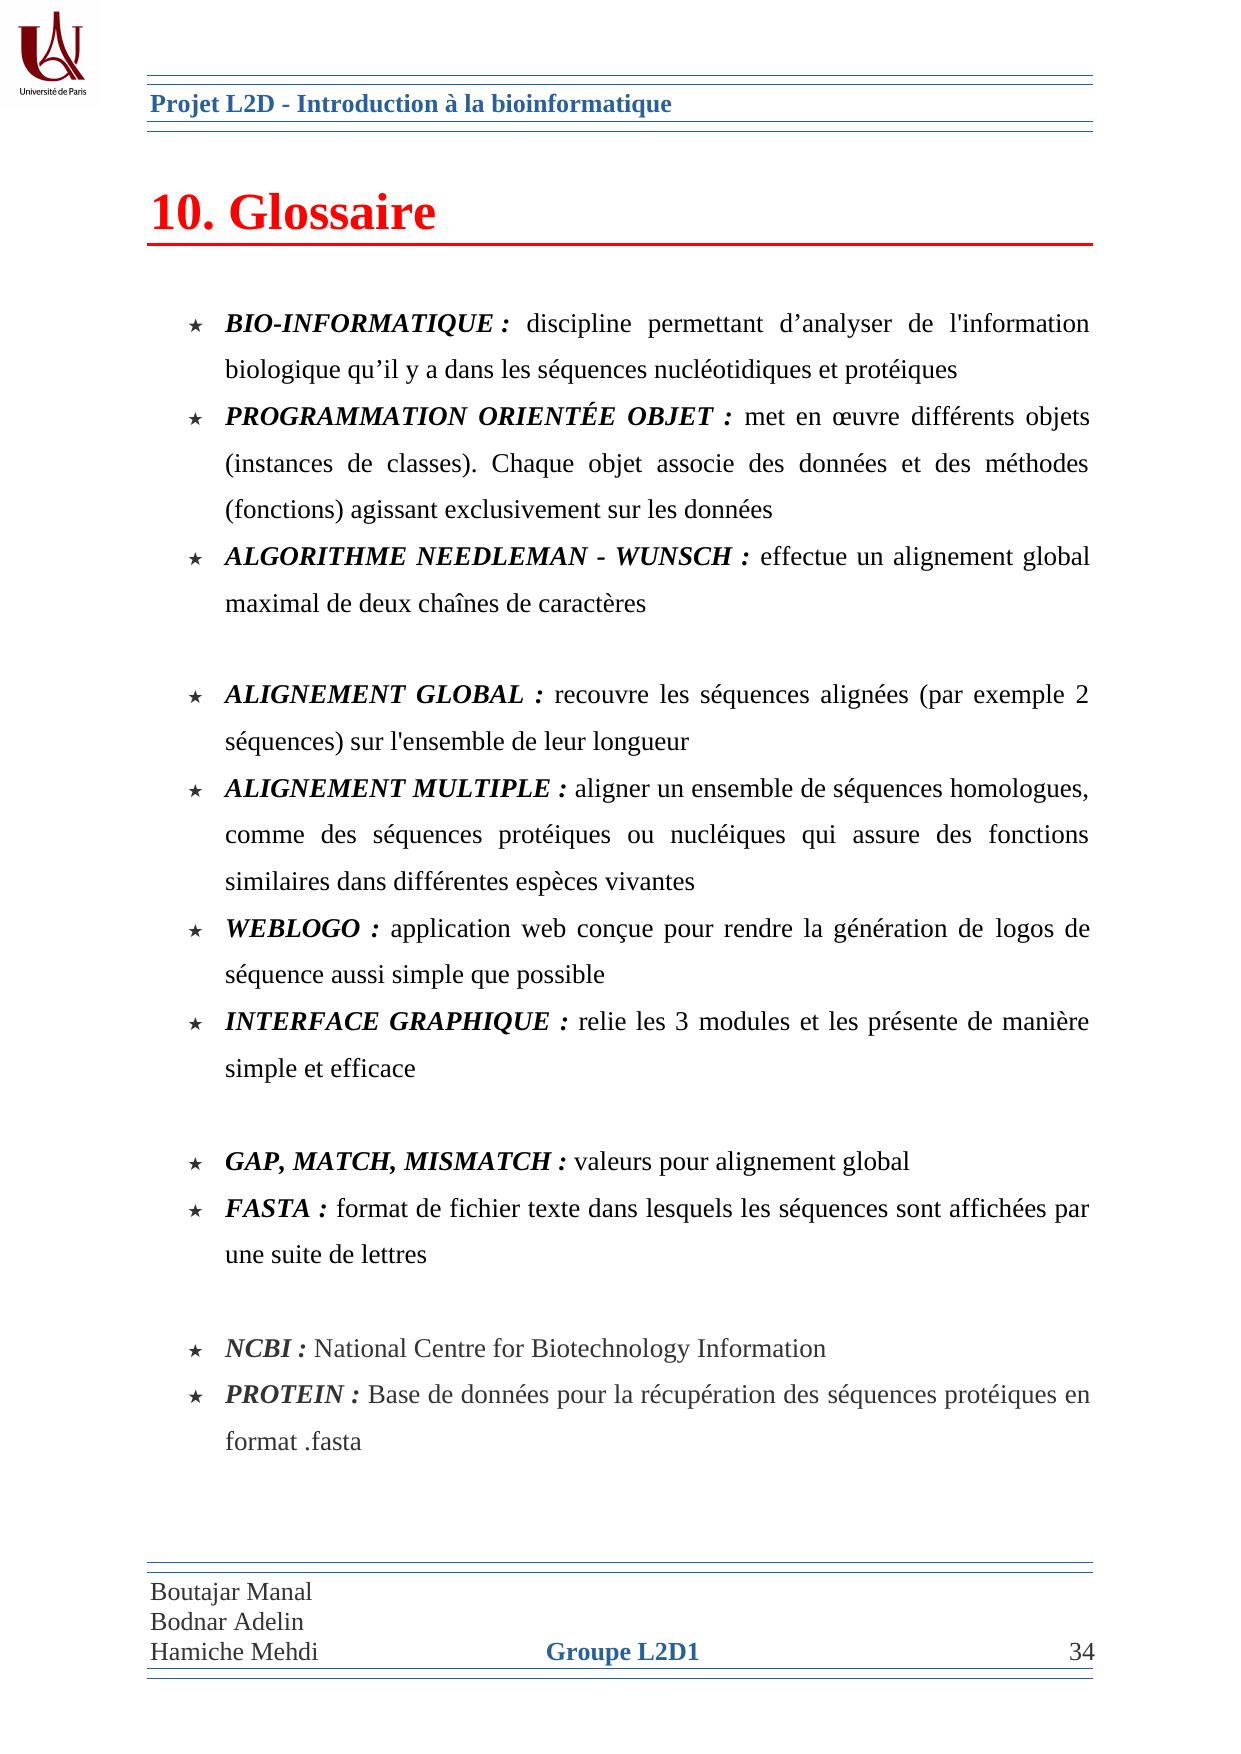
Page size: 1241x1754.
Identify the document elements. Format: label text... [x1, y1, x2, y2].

list GAP, MATCH, MISMATCH : valeurs pour alignement global [187, 1145, 1090, 1176]
list FASTA : format de fichier texte dans lesquels les séquences sont affichées par une suite de lettres [187, 1192, 1090, 1269]
list ALIGNEMENT MULTIPLE : aligner un ensemble de séquences homologues, comme des séquences protéiques ou nucléiques qui assure des fonctions similaires dans différentes espèces vivantes [187, 772, 1090, 896]
list ALIGNEMENT GLOBAL : recouvre les séquences alignées (par exemple 2 séquences) sur l'ensemble de leur longueur [187, 678, 1090, 756]
picture [0, 0, 101, 107]
list INTERFACE GRAPHIQUE : relie les 3 modules et les présente de manière simple et efficace [187, 1005, 1090, 1083]
list ALGORITHME NEEDLEMAN - WUNSCH : effectue un alignement global maximal de deux chaînes de caractères [187, 540, 1090, 618]
list PROTEIN : Base de données pour la récupération des séquences protéiques en format .fasta [187, 1378, 1090, 1456]
subtitle 10. Glossaire [147, 178, 1093, 243]
list NCBI : National Centre for Biotechnology Information [187, 1332, 1090, 1363]
list PROGRAMMATION ORIENTÉE OBJET : met en œuvre différents objets (instances de classes). Chaque objet associe des données et des méthodes (fonctions) agissant exclusivement sur les données [187, 400, 1090, 524]
list BIO-INFORMATIQUE : discipline permettant d’analyser de l'information biologique qu’il y a dans les séquences nucléotidiques et protéiques [187, 307, 1090, 384]
list WEBLOGO : application web conçue pour rendre la génération de logos de séquence aussi simple que possible [187, 912, 1090, 989]
